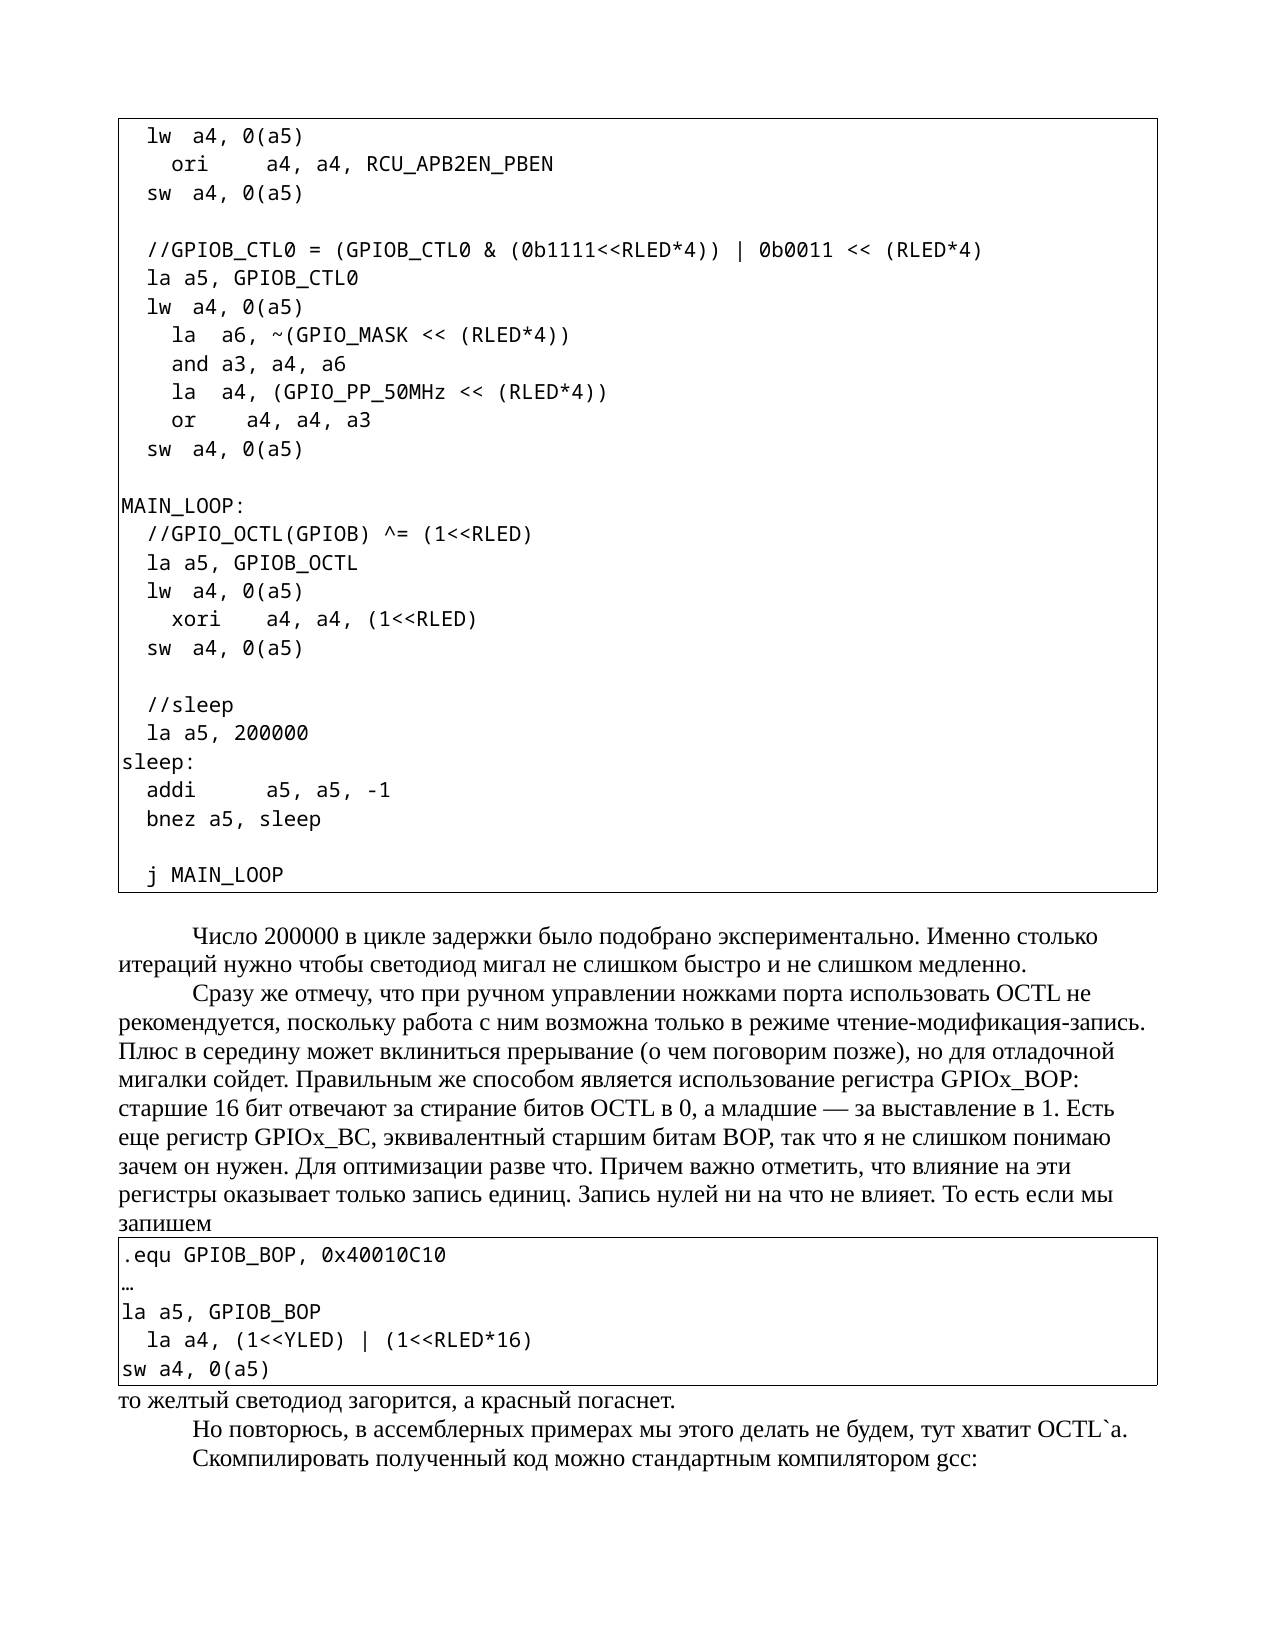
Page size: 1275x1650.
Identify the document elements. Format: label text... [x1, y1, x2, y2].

text //GPIOB_CTL0 = (GPIOB_CTL0 & (0b1111<<RLED*4)) | 0b0011 << (RLED*4) [119, 232, 1157, 260]
text sw a4, 0(a5) [119, 630, 1157, 661]
text lw a4, 0(a5) [119, 289, 1157, 317]
text Сразу же отмечу, что при ручном управлении ножками порта использовать OCTL не рекомендуется, поскольку работа с ним возможна только в режиме чтение-модификация-запись. Плюс в середину может вклиниться прерывание (о чем поговорим позже), но для отладочной мигалки сойдет. Правильным же способом является использование регистра GPIOx_BOP: старшие 16 бит отвечают за стирание битов OCTL в 0, а младшие — за выставление в 1. Есть еще регистр GPIOx_BC, эквивалентный старшим битам BOP, так что я не слишком понимаю зачем он нужен. Для оптимизации разве что. Причем важно отметить, что влияние на эти регистры оказывает только запись единиц. Запись нулей ни на что не влияет. То есть если мы запишем [118, 978, 1157, 1237]
text Скомпилировать полученный код можно стандартным компилятором gcc: [118, 1443, 1157, 1471]
text sw a4, 0(a5) [119, 1351, 1157, 1385]
text //sleep [119, 687, 1157, 715]
text bnez a5, sleep [119, 801, 1157, 832]
text la a4, (GPIO_PP_50MHz << (RLED*4)) [119, 374, 1157, 402]
text .equ GPIOB_BOP, 0x40010C10 [119, 1238, 1157, 1265]
text la a4, (1<<YLED) | (1<<RLED*16) [119, 1322, 1157, 1351]
text j MAIN_LOOP [119, 857, 1157, 892]
text la a5, 200000 [119, 715, 1157, 744]
text то желтый светодиод загорится, а красный погаснет. [118, 1386, 1157, 1414]
text la a6, ~(GPIO_MASK << (RLED*4)) [119, 317, 1157, 346]
text sw a4, 0(a5) [119, 431, 1157, 462]
text lw a4, 0(a5) [119, 119, 1157, 147]
text ori a4, a4, RCU_APB2EN_PBEN [119, 147, 1157, 175]
text MAIN_LOOP: [119, 488, 1157, 516]
text lw a4, 0(a5) [119, 573, 1157, 602]
text … [119, 1265, 1157, 1294]
text la a5, GPIOB_BOP [119, 1294, 1157, 1322]
text and a3, a4, a6 [119, 346, 1157, 374]
text addi a5, a5, -1 [119, 772, 1157, 801]
text sleep: [119, 744, 1157, 772]
text sw a4, 0(a5) [119, 175, 1157, 206]
text xori a4, a4, (1<<RLED) [119, 602, 1157, 630]
text //GPIO_OCTL(GPIOB) ^= (1<<RLED) [119, 516, 1157, 545]
text or a4, a4, a3 [119, 402, 1157, 431]
text Число 200000 в цикле задержки было подобрано экспериментально. Именно столько итераций нужно чтобы светодиод мигал не слишком быстро и не слишком медленно. [118, 921, 1157, 978]
text Но повторюсь, в ассемблерных примерах мы этого делать не будем, тут хватит OCTL`а. [118, 1414, 1157, 1443]
text la a5, GPIOB_CTL0 [119, 260, 1157, 289]
text la a5, GPIOB_OCTL [119, 545, 1157, 573]
